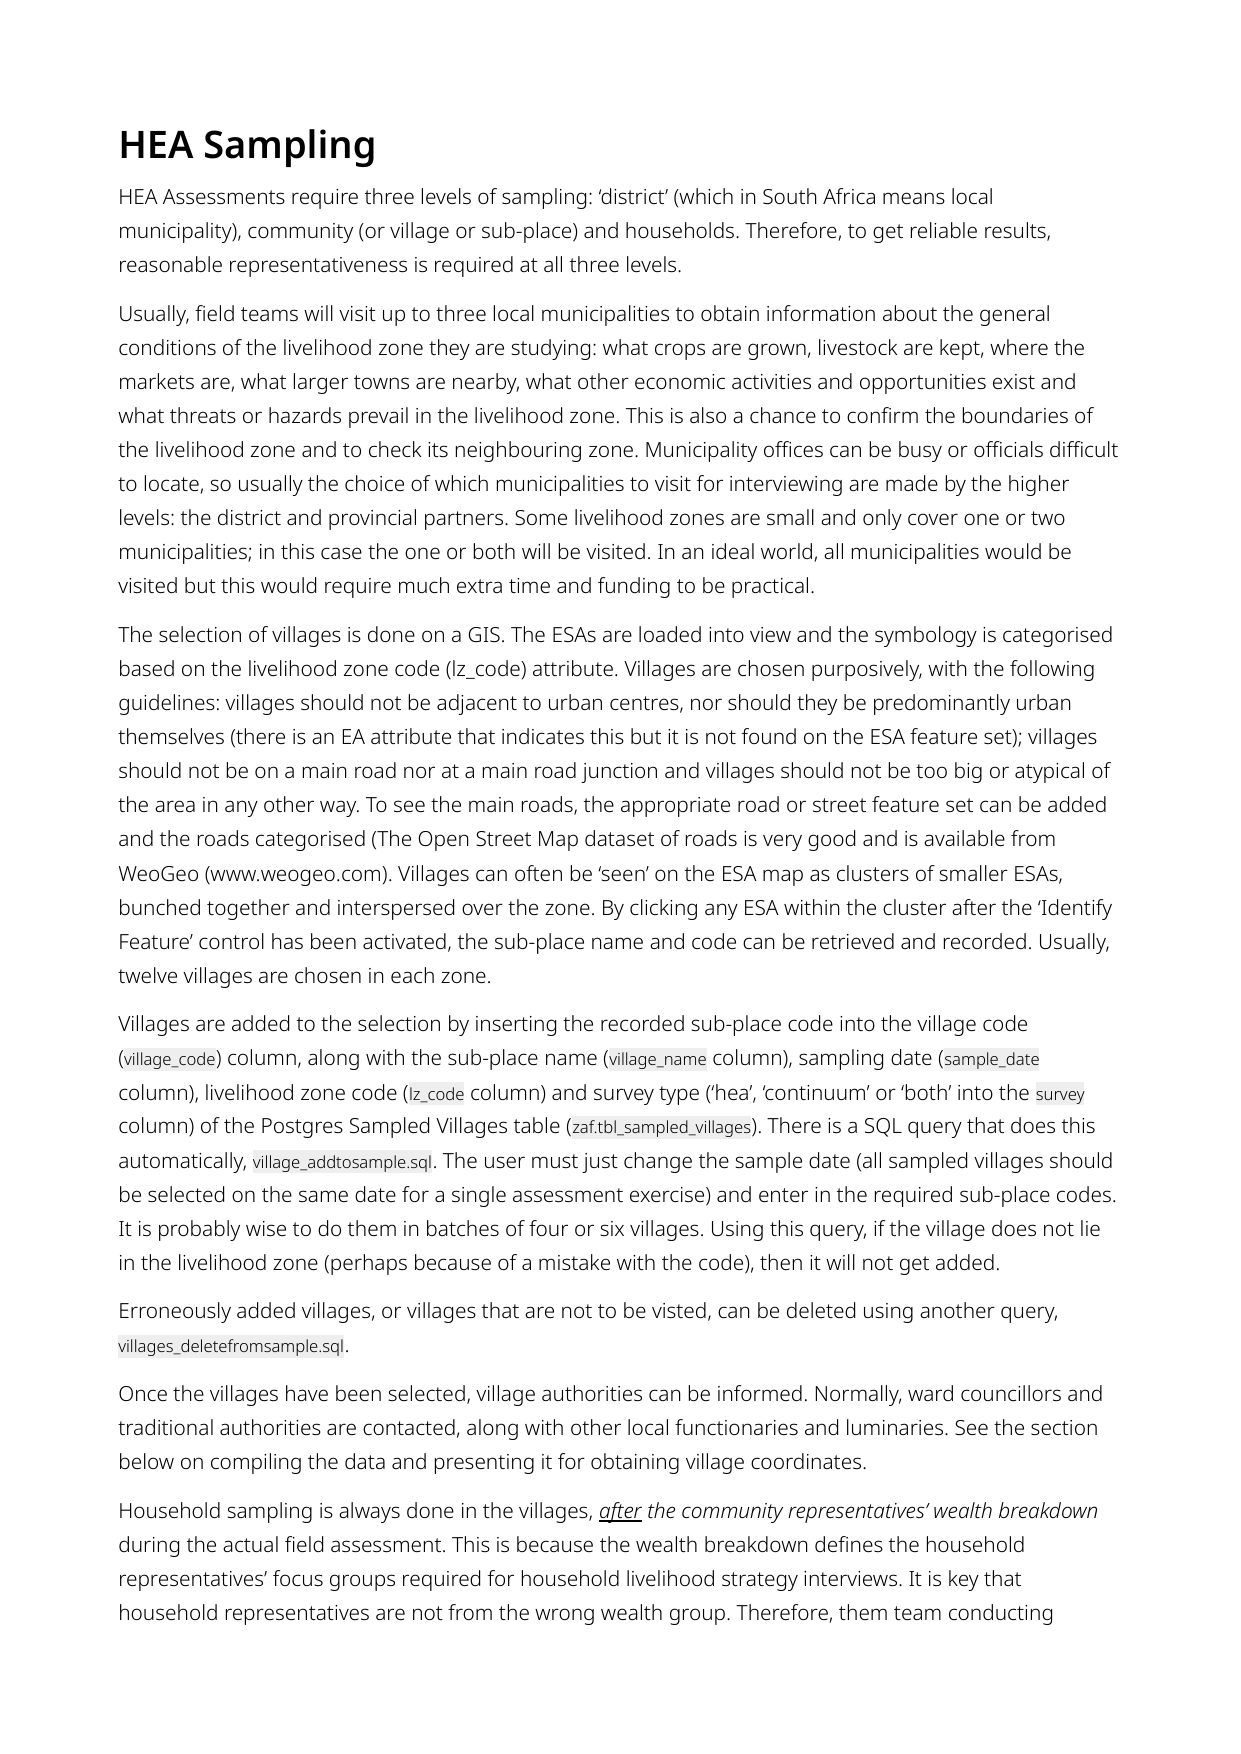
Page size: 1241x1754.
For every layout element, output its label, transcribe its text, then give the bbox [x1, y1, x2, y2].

text Once the villages have been selected, village authorities can be informed. Normally, ward councillors and traditional authorities are contacted, along with other local functionaries and luminaries. See the section below on compiling the data and presenting it for obtaining village coordinates. [118, 1379, 1122, 1476]
text HEA Assessments require three levels of sampling: ‘district’ (which in South Africa means local municipality), community (or village or sub-place) and households. Therefore, to get reliable results, reasonable representativeness is required at all three levels. [118, 182, 1122, 279]
text Usually, field teams will visit up to three local municipalities to obtain information about the general conditions of the livelihood zone they are studying: what crops are grown, livestock are kept, where the markets are, what larger towns are nearby, what other economic activities and opportunities exist and what threats or hazards prevail in the livelihood zone. This is also a chance to confirm the boundaries of the livelihood zone and to check its neighbouring zone. Municipality offices can be busy or officials difficult to locate, so usually the choice of which municipalities to visit for interviewing are made by the higher levels: the district and provincial partners. Some livelihood zones are small and only cover one or two municipalities; in this case the one or both will be visited. In an ideal world, all municipalities would be visited but this would require much extra time and funding to be practical. [118, 299, 1122, 600]
text Villages are added to the selection by inserting the recorded sub-place code into the village code (village_code) column, along with the sub-place name (village_name column), sampling date (sample_date column), livelihood zone code (lz_code column) and survey type (‘hea’, ‘continuum’ or ‘both’ into the survey column) of the Postgres Sampled Villages table (zaf.tbl_sampled_villages). There is a SQL query that does this automatically, village_addtosample.sql. The user must just change the sample date (all sampled villages should be selected on the same date for a single assessment exercise) and enter in the required sub-place codes. It is probably wise to do them in batches of four or six villages. Using this query, if the village does not lie in the livelihood zone (perhaps because of a mistake with the code), then it will not get added. [118, 1009, 1122, 1276]
text The selection of villages is done on a GIS. The ESAs are loaded into view and the symbology is categorised based on the livelihood zone code (lz_code) attribute. Villages are chosen purposively, with the following guidelines: villages should not be adjacent to urban centres, nor should they be predominantly urban themselves (there is an EA attribute that indicates this but it is not found on the ESA feature set); villages should not be on a main road nor at a main road junction and villages should not be too big or atypical of the area in any other way. To see the main roads, the appropriate road or street feature set can be added and the roads categorised (The Open Street Map dataset of roads is very good and is available from WeoGeo (www.weogeo.com). Villages can often be ‘seen’ on the ESA map as clusters of smaller ESAs, bunched together and interspersed over the zone. By clicking any ESA within the cluster after the ‘Identify Feature’ control has been activated, the sub-place name and code can be retrieved and recorded. Usually, twelve villages are chosen in each zone. [118, 620, 1122, 989]
subtitle HEA Sampling [118, 118, 1122, 170]
text Erroneously added villages, or villages that are not to be visted, can be deleted using another query, villages_deletefromsample.sql. [118, 1297, 1122, 1359]
text Household sampling is always done in the villages, after the community representatives’ wealth breakdown during the actual field assessment. This is because the wealth breakdown defines the household representatives’ focus groups required for household livelihood strategy interviews. It is key that household representatives are not from the wrong wealth group. Therefore, them team conducting [118, 1496, 1122, 1627]
